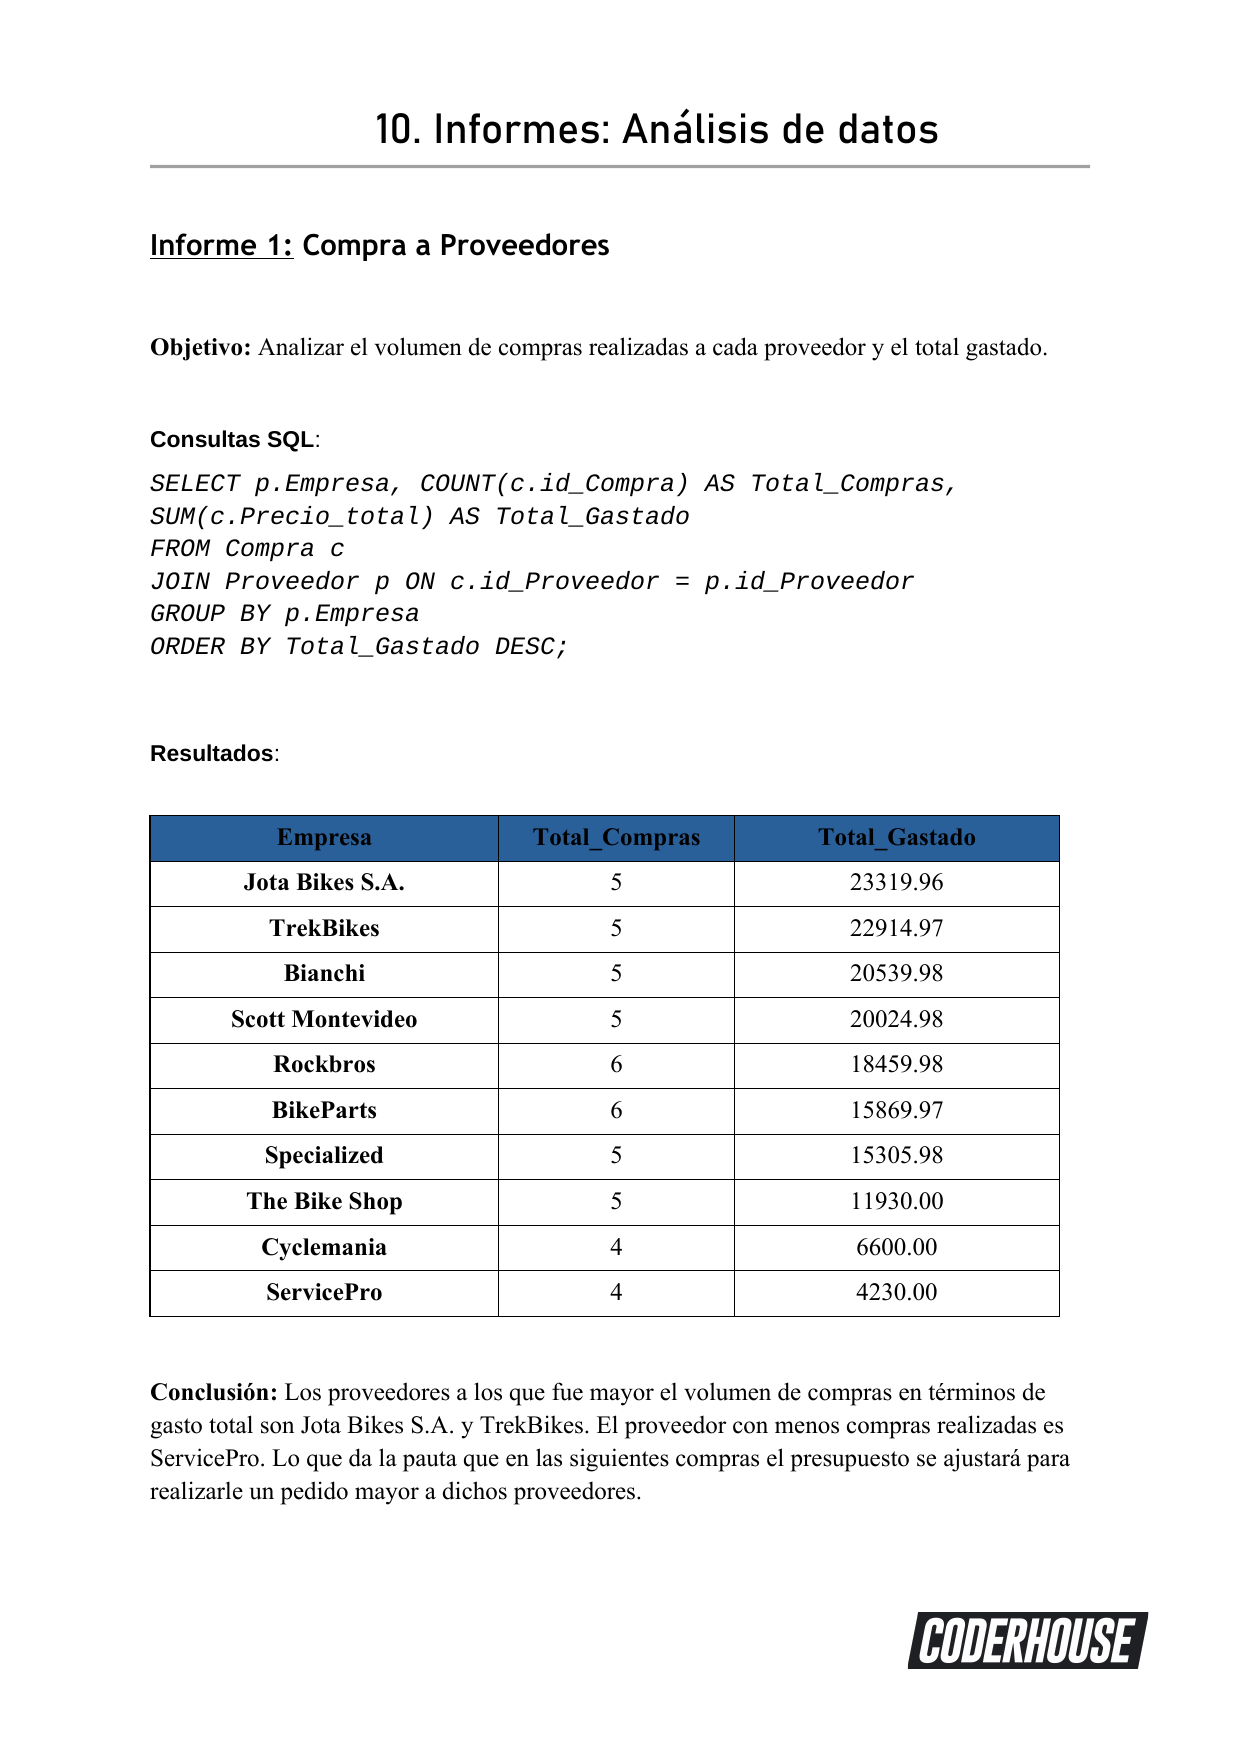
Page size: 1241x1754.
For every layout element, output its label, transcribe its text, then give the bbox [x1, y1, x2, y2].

table_cell The Bike Shop [151, 1180, 498, 1225]
table_cell 4 [499, 1271, 734, 1316]
table_cell 5 [499, 1135, 734, 1179]
text ORDER BY Total_Gastado DESC; [150, 633, 1090, 662]
table_cell 5 [499, 862, 734, 906]
table_header Empresa [151, 816, 498, 861]
text Objetivo: Analizar el volumen de compras realizadas a cada proveedor y el total gastado. [150, 332, 1090, 360]
text SELECT p.Empresa, COUNT(c.id_Compra) AS Total_Compras, SUM(c.Precio_total) AS Total_Gastado [150, 471, 1090, 532]
table_cell 5 [499, 1180, 734, 1225]
text Consultas SQL: [150, 426, 1090, 452]
table_header Total_Gastado [735, 816, 1059, 861]
text Conclusión: Los proveedores a los que fue mayor el volumen de compras en términos de gasto total son Jota Bikes S.A. y TrekBikes. El proveedor con menos compras realizadas es ServicePro. Lo que da la pauta que en las siguientes compras el presupuesto se ajustará para realizarle un pedido mayor a dichos proveedores. [150, 1377, 1090, 1505]
table_cell 15869.97 [735, 1089, 1059, 1134]
table_cell 5 [499, 953, 734, 997]
table_cell 6 [499, 1089, 734, 1134]
table_cell TrekBikes [151, 907, 498, 952]
table_cell Specialized [151, 1135, 498, 1179]
table_cell 22914.97 [735, 907, 1059, 952]
table_cell 23319.96 [735, 862, 1059, 906]
text Resultados: [150, 740, 1090, 766]
table_cell 4 [499, 1226, 734, 1270]
table_cell ServicePro [151, 1271, 498, 1316]
table_cell 6600.00 [735, 1226, 1059, 1270]
picture [907, 1612, 1149, 1669]
table_cell 5 [499, 907, 734, 952]
table_cell 4230.00 [735, 1271, 1059, 1316]
text GROUP BY p.Empresa [150, 601, 1090, 629]
table_cell 20024.98 [735, 998, 1059, 1043]
table_header Total_Compras [499, 816, 734, 861]
table_cell Cyclemania [151, 1226, 498, 1270]
table_cell Scott Montevideo [151, 998, 498, 1043]
table_cell 11930.00 [735, 1180, 1059, 1225]
table_cell Bianchi [151, 953, 498, 997]
table_cell 6 [499, 1044, 734, 1088]
table_cell 20539.98 [735, 953, 1059, 997]
text JOIN Proveedor p ON c.id_Proveedor = p.id_Proveedor [150, 568, 1090, 597]
table_cell Rockbros [151, 1044, 498, 1088]
text FROM Compra c [150, 536, 1090, 564]
table_cell Jota Bikes S.A. [151, 862, 498, 906]
table_cell 18459.98 [735, 1044, 1059, 1088]
table_cell 15305.98 [735, 1135, 1059, 1179]
subtitle Informe 1: Compra a Proveedores [150, 228, 1090, 262]
table_cell BikeParts [151, 1089, 498, 1134]
table_cell 5 [499, 998, 734, 1043]
subtitle 10. Informes: Análisis de datos [225, 102, 1090, 152]
